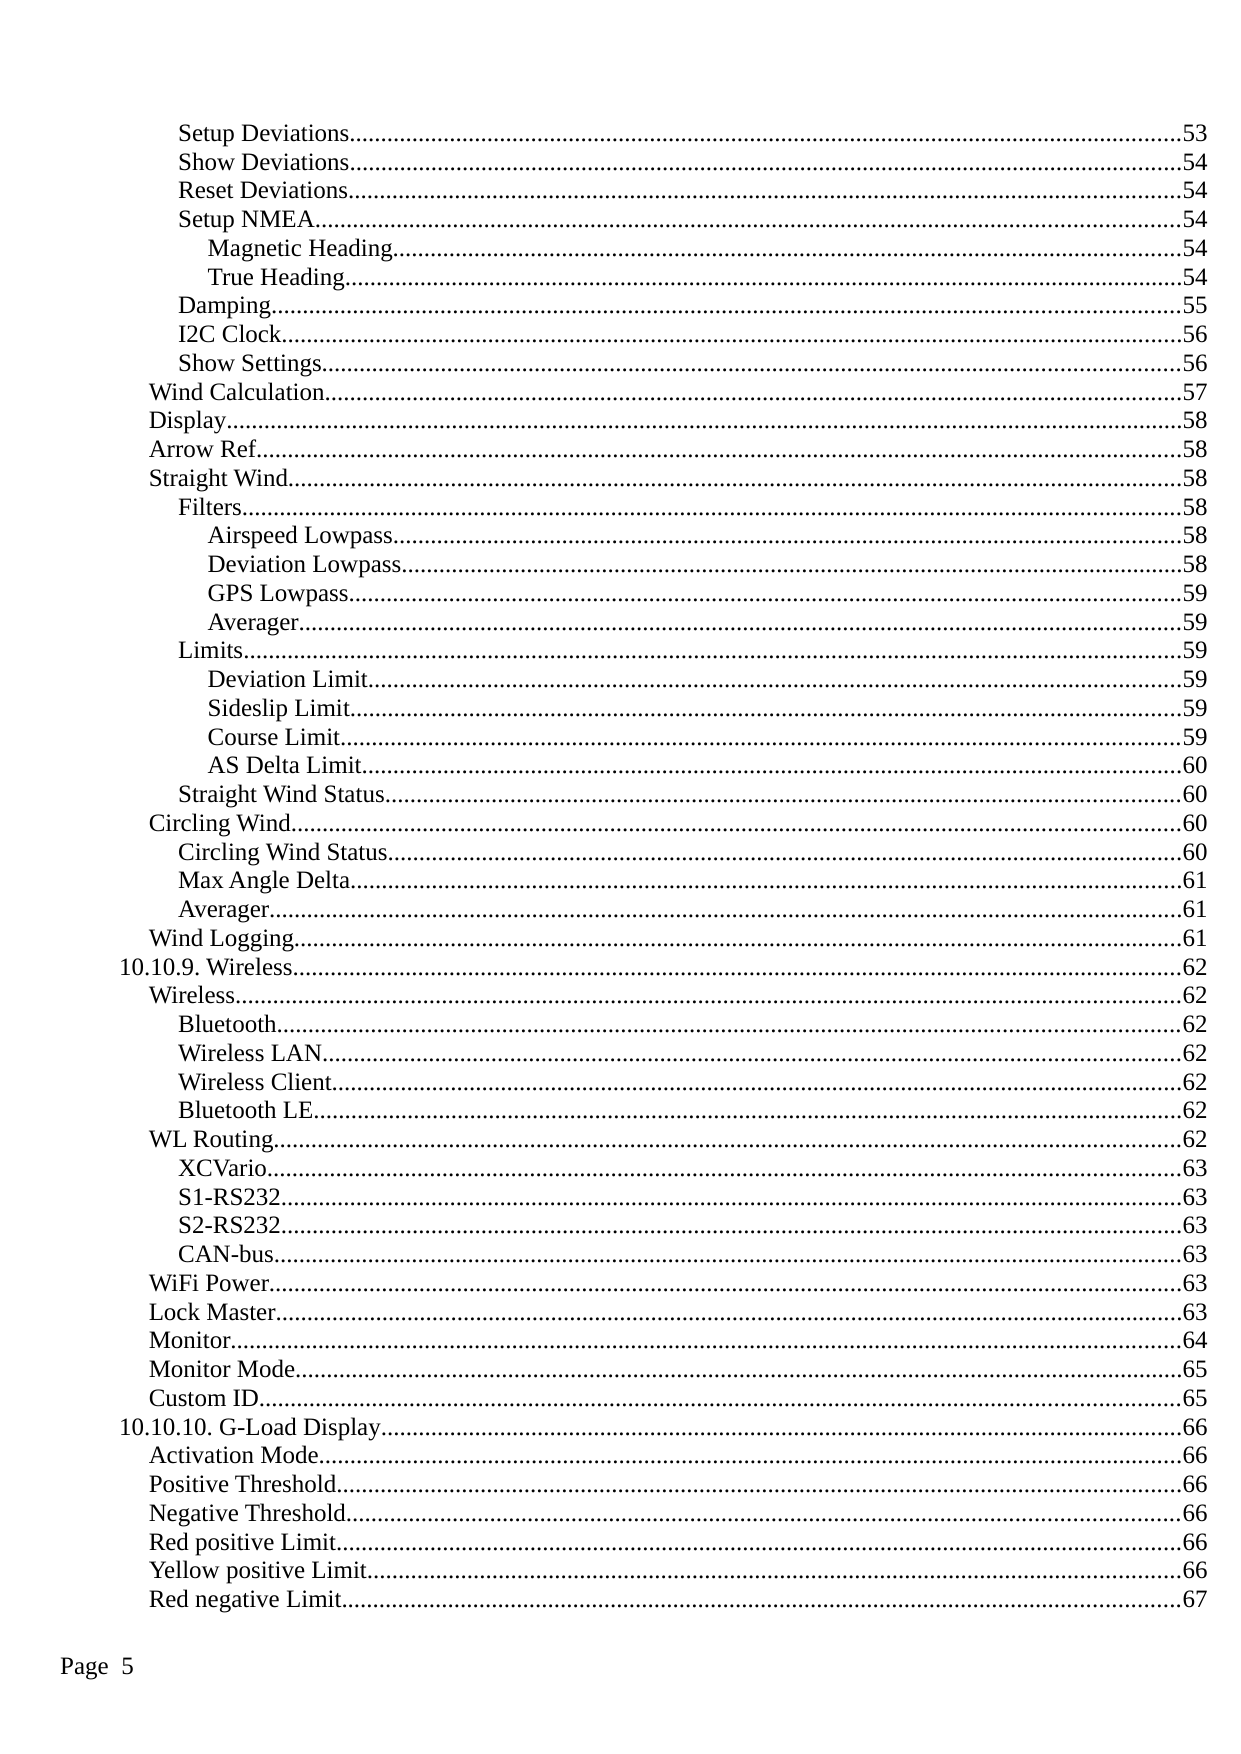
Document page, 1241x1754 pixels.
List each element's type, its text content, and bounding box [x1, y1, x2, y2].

text WiFi Power 63 [148, 1268, 1207, 1297]
text S2-RS232 63 [178, 1211, 1207, 1239]
text Lock Master 63 [148, 1297, 1207, 1326]
text Straight Wind 58 [148, 463, 1207, 492]
text Circling Wind 60 [148, 808, 1207, 837]
text Wireless 62 [148, 981, 1207, 1009]
text Setup Deviations 53 [178, 118, 1207, 147]
text Show Deviations 54 [178, 147, 1207, 176]
text Bluetooth LE 62 [178, 1096, 1207, 1124]
text Activation Mode 66 [148, 1441, 1207, 1469]
text Straight Wind Status 60 [178, 779, 1207, 808]
text Show Settings 56 [178, 348, 1207, 377]
text Deviation Limit 59 [207, 664, 1207, 693]
text Display 58 [148, 406, 1207, 434]
text Course Limit 59 [207, 722, 1207, 751]
text Arrow Ref 58 [148, 434, 1207, 463]
text Limits 59 [178, 636, 1207, 664]
text Airspeed Lowpass 58 [207, 521, 1207, 549]
text Custom ID 65 [148, 1383, 1207, 1412]
text Damping 55 [178, 291, 1207, 319]
text Wind Calculation 57 [148, 377, 1207, 406]
text Filters 58 [178, 492, 1207, 521]
text S1-RS232 63 [178, 1182, 1207, 1211]
text Deviation Lowpass 58 [207, 549, 1207, 578]
text Sideslip Limit 59 [207, 693, 1207, 722]
text Monitor 64 [148, 1326, 1207, 1354]
text True Heading 54 [207, 262, 1207, 291]
text WL Routing 62 [148, 1124, 1207, 1153]
text Wind Logging 61 [148, 923, 1207, 952]
text CAN-bus 63 [178, 1239, 1207, 1268]
text I2C Clock 56 [178, 319, 1207, 348]
text Setup NMEA 54 [178, 204, 1207, 233]
text Red negative Limit. 67 [148, 1584, 1207, 1613]
text Negative Threshold 66 [148, 1498, 1207, 1527]
text Positive Threshold 66 [148, 1469, 1207, 1498]
text 10.10.10. G-Load Display 66 [119, 1412, 1207, 1441]
text 10.10.9. Wireless 62 [119, 952, 1207, 981]
text Monitor Mode 65 [148, 1354, 1207, 1383]
text Magnetic Heading 54 [207, 233, 1207, 262]
text Red positive Limit 66 [148, 1527, 1207, 1556]
text Reset Deviations 54 [178, 176, 1207, 204]
text GPS Lowpass 59 [207, 578, 1207, 607]
text Averager 59 [207, 607, 1207, 636]
text Wireless LAN 62 [178, 1038, 1207, 1067]
text Circling Wind Status 60 [178, 837, 1207, 866]
text XCVario 63 [178, 1153, 1207, 1182]
text Yellow positive Limit 66 [148, 1556, 1207, 1584]
text Bluetooth 62 [178, 1009, 1207, 1038]
text Max Angle Delta 61 [178, 866, 1207, 894]
text AS Delta Limit 60 [207, 751, 1207, 779]
text Averager 61 [178, 894, 1207, 923]
text Wireless Client 62 [178, 1067, 1207, 1096]
